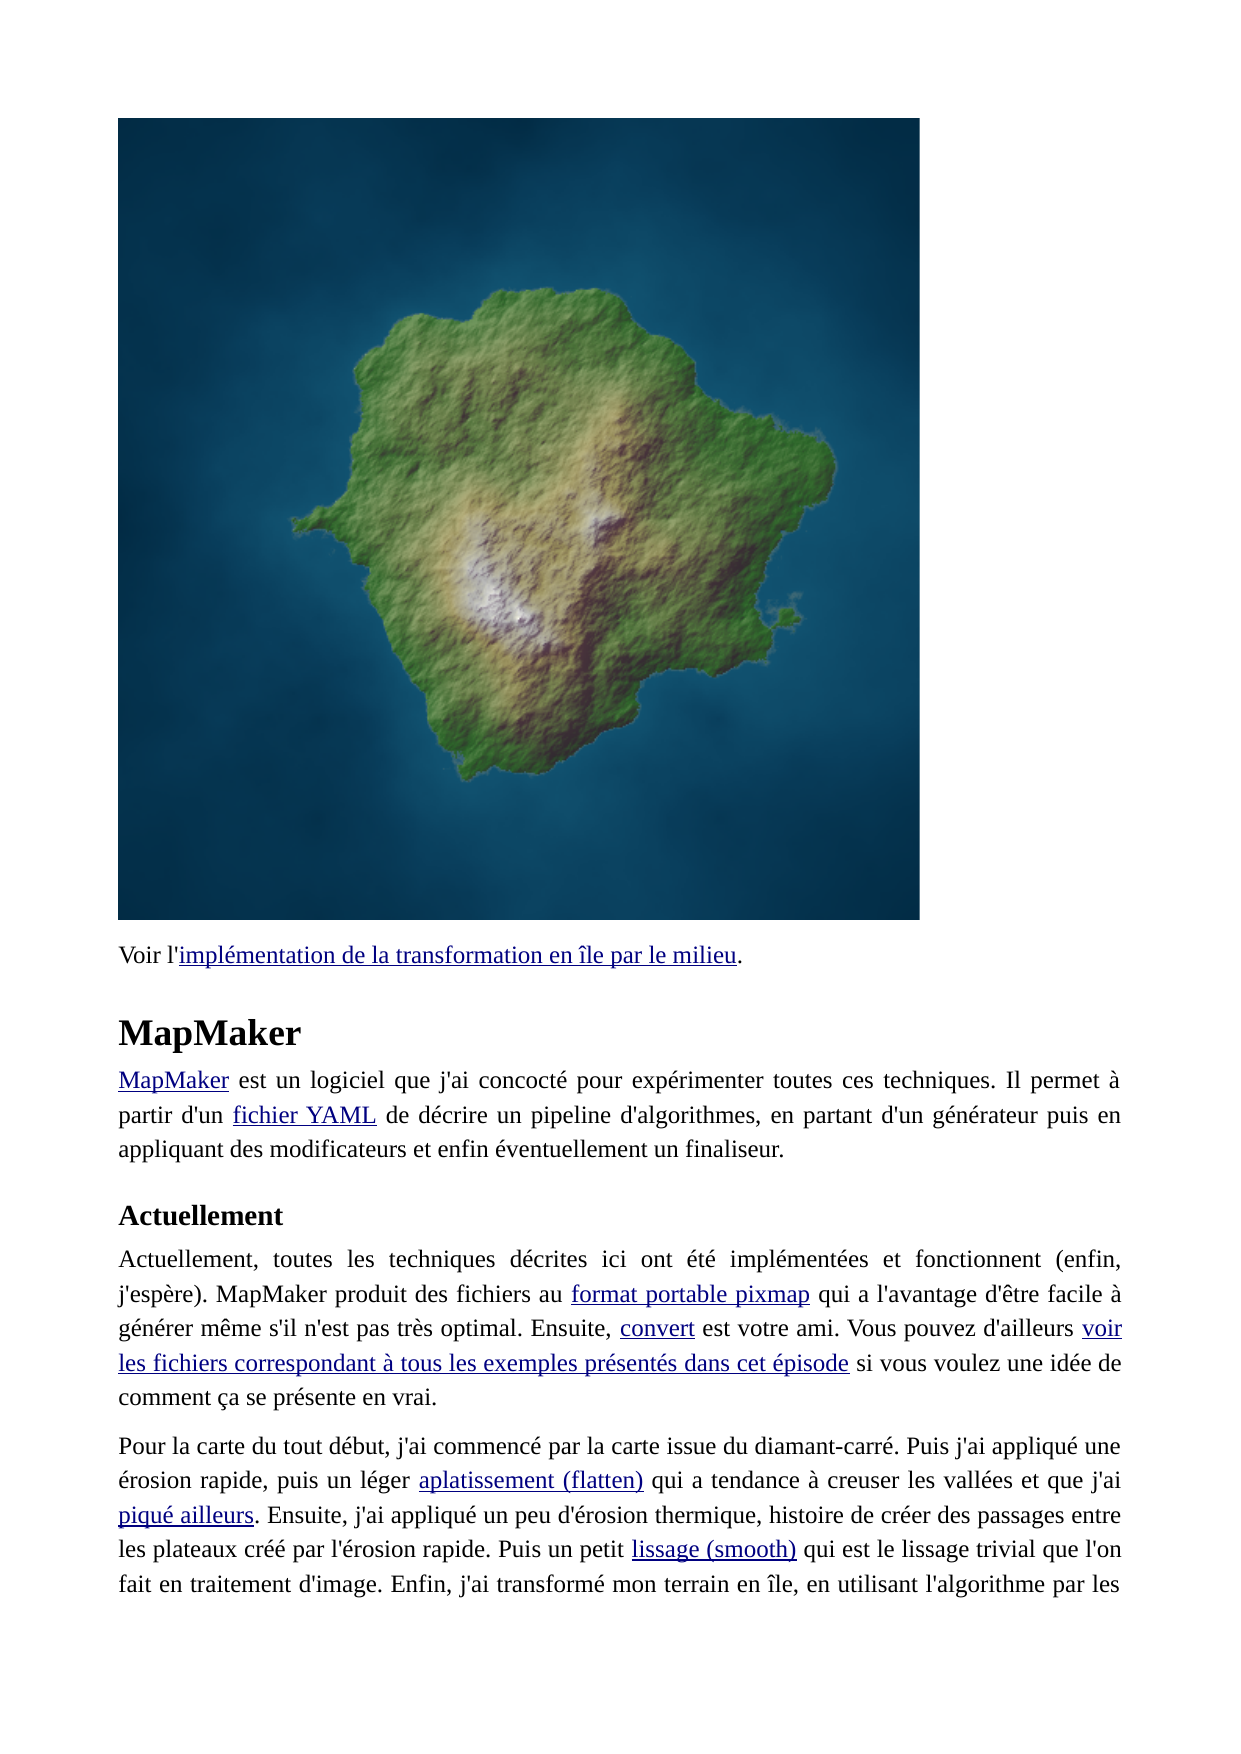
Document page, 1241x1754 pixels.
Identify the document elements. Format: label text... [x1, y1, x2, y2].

text MapMaker est un logiciel que j'ai concocté pour expérimenter toutes ces techniques. Il permet à partir d'un fichier YAML de décrire un pipeline d'algorithmes, en partant d'un générateur puis en appliquant des modificateurs et enfin éventuellement un finaliseur. [118, 1066, 1122, 1163]
text Actuellement, toutes les techniques décrites ici ont été implémentées et fonctionnent (enfin, j'espère). MapMaker produit des fichiers au format portable pixmap qui a l'avantage d'être facile à générer même s'il n'est pas très optimal. Ensuite, convert est votre ami. Vous pouvez d'ailleurs voir les fichiers correspondant à tous les exemples présentés dans cet épisode si vous voulez une idée de comment ça se présente en vrai. [118, 1244, 1122, 1411]
text Pour la carte du tout début, j'ai commencé par la carte issue du diamant-carré. Puis j'ai appliqué une érosion rapide, puis un léger aplatissement (flatten) qui a tendance à creuser les vallées et que j'ai piqué ailleurs. Ensuite, j'ai appliqué un peu d'érosion thermique, histoire de créer des passages entre les plateaux créé par l'érosion rapide. Puis un petit lissage (smooth) qui est le lissage trivial que l'on fait en traitement d'image. Enfin, j'ai transformé mon terrain en île, en utilisant l'algorithme par les [118, 1431, 1122, 1598]
picture [118, 118, 920, 920]
subtitle MapMaker [118, 1010, 1122, 1053]
subtitle Actuellement [118, 1198, 1122, 1232]
text Voir l'implémentation de la transformation en île par le milieu. [118, 940, 1122, 969]
